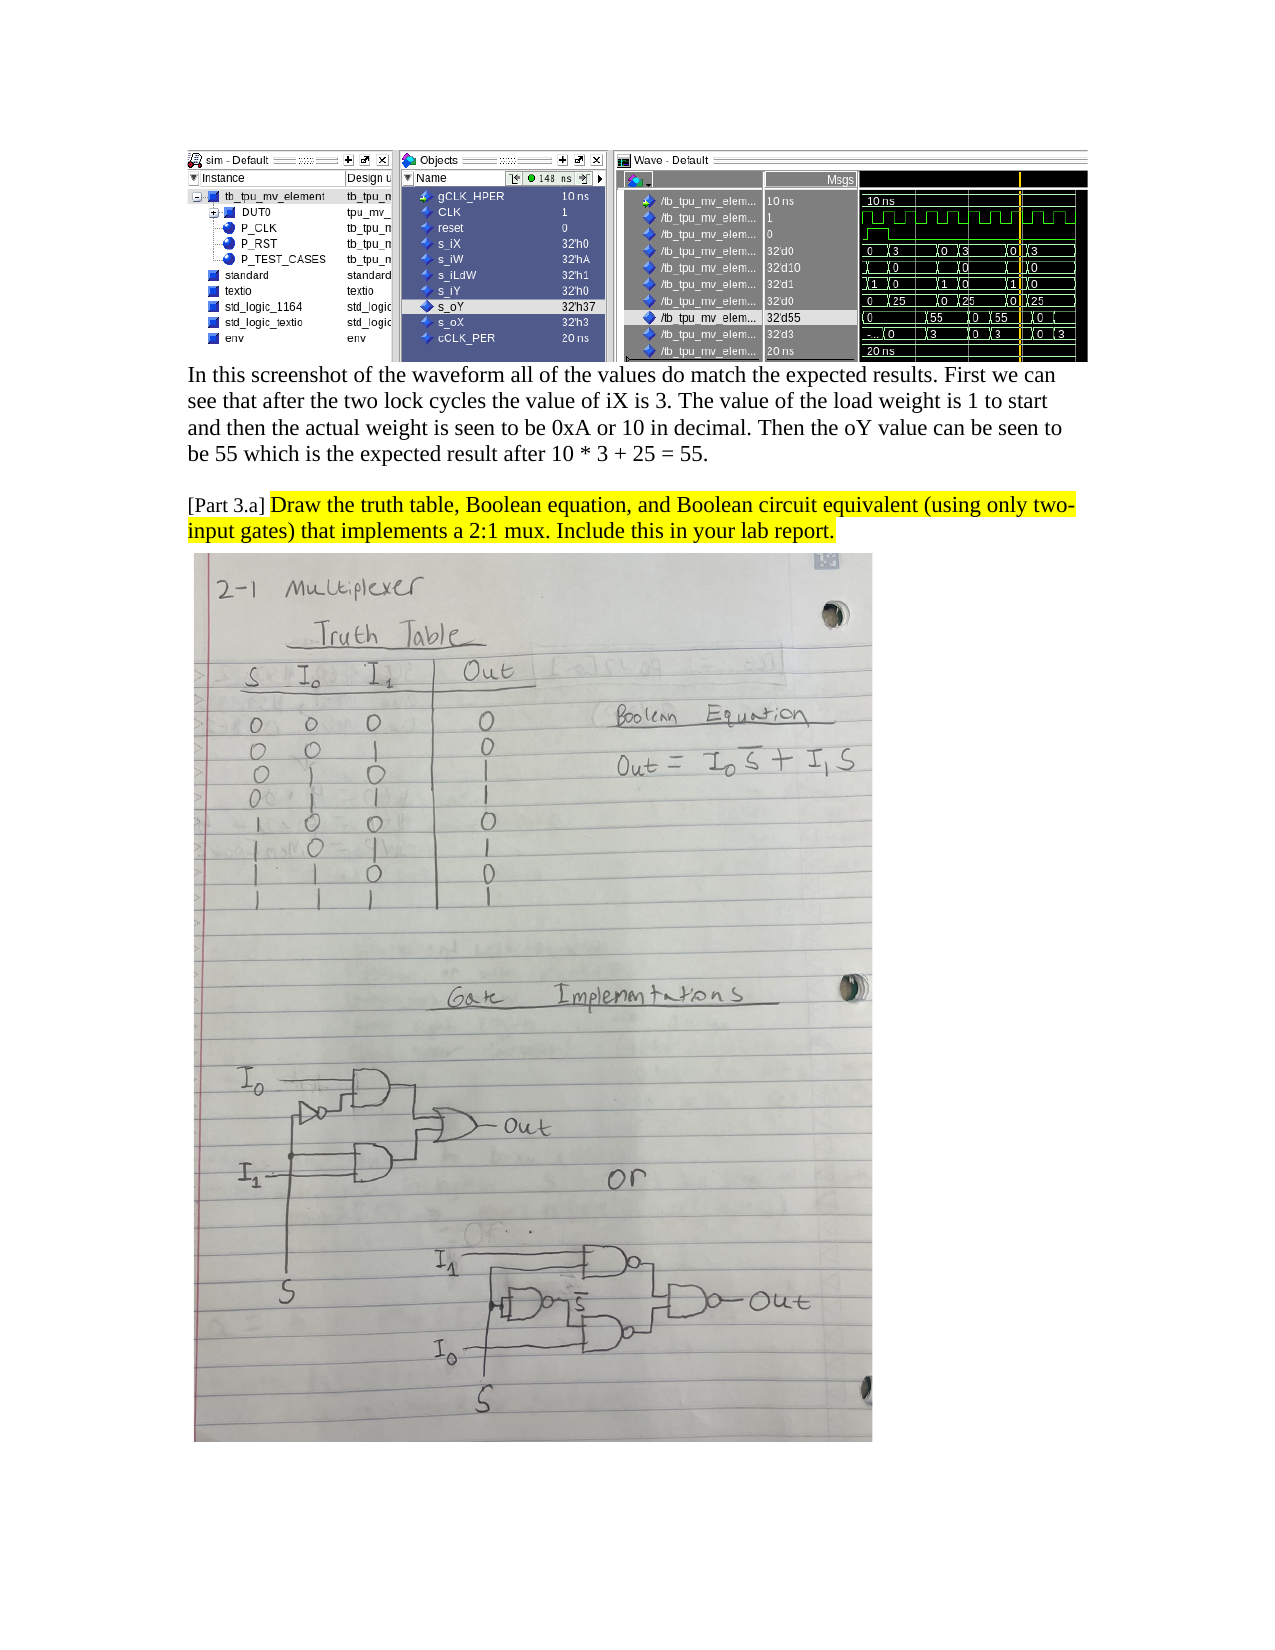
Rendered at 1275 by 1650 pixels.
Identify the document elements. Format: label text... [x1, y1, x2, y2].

picture [187, 150, 1088, 362]
picture [193, 553, 873, 1442]
text In this screenshot of the waveform all of the values do match the expected results. First we can see that after the two lock cycles the value of iX is 3. The value of the load weight is 1 to start and then the actual weight is seen to be 0xA or 10 in decimal. Then the oY value can be seen to be 55 which is the expected result after 10 * 3 + 25 = 55. [187, 362, 1087, 467]
text [Part 3.a] Draw the truth table, Boolean equation, and Boolean circuit equivalent (using only two-input gates) that implements a 2:1 mux. Include this in your lab report. [187, 491, 1087, 543]
